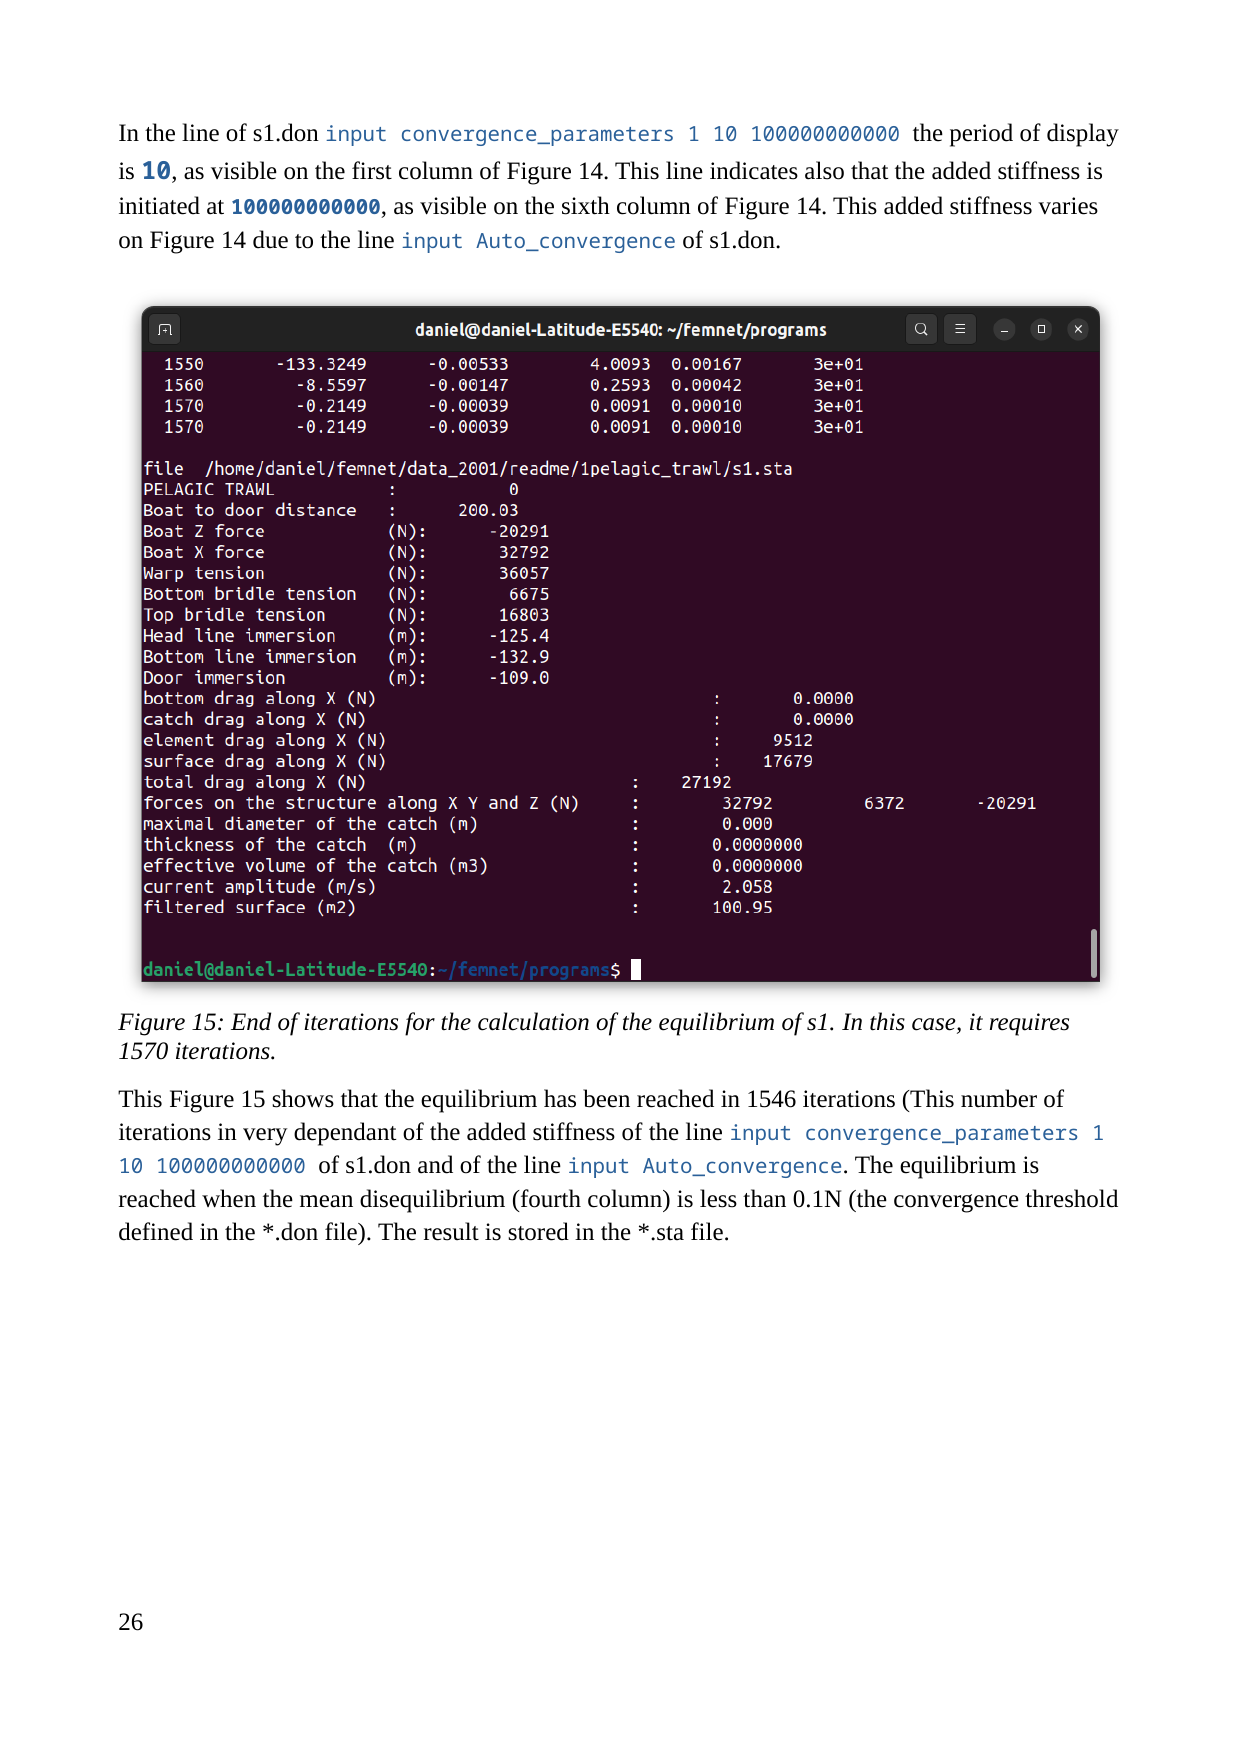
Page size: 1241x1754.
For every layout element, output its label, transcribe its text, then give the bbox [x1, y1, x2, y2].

text In the line of s1.don input convergence_parameters 1 10 100000000000 the period of display is 10, as visible on the first column of Figure 14. This line indicates also that the added stiffness is initiated at 100000000000, as visible on the sixth column of Figure 14. This added stiffness varies on Figure 14 due to the line input Auto_convergence of s1.don. [118, 118, 1122, 254]
text This Figure 15 shows that the equilibrium has been reached in 1546 iterations (This number of iterations in very dependant of the added stiffness of the line input convergence_parameters 1 10 100000000000 of s1.don and of the line input Auto_convergence. The equilibrium is reached when the mean disequilibrium (fourth column) is less than 0.1N (the convergence threshold defined in the *.don file). The result is stored in the *.sta file. [118, 1084, 1122, 1246]
text Figure 15: End of iterations for the calculation of the equilibrium of s1. In this case, it requires 1570 iterations. [118, 1008, 1122, 1065]
picture [118, 285, 1123, 1008]
